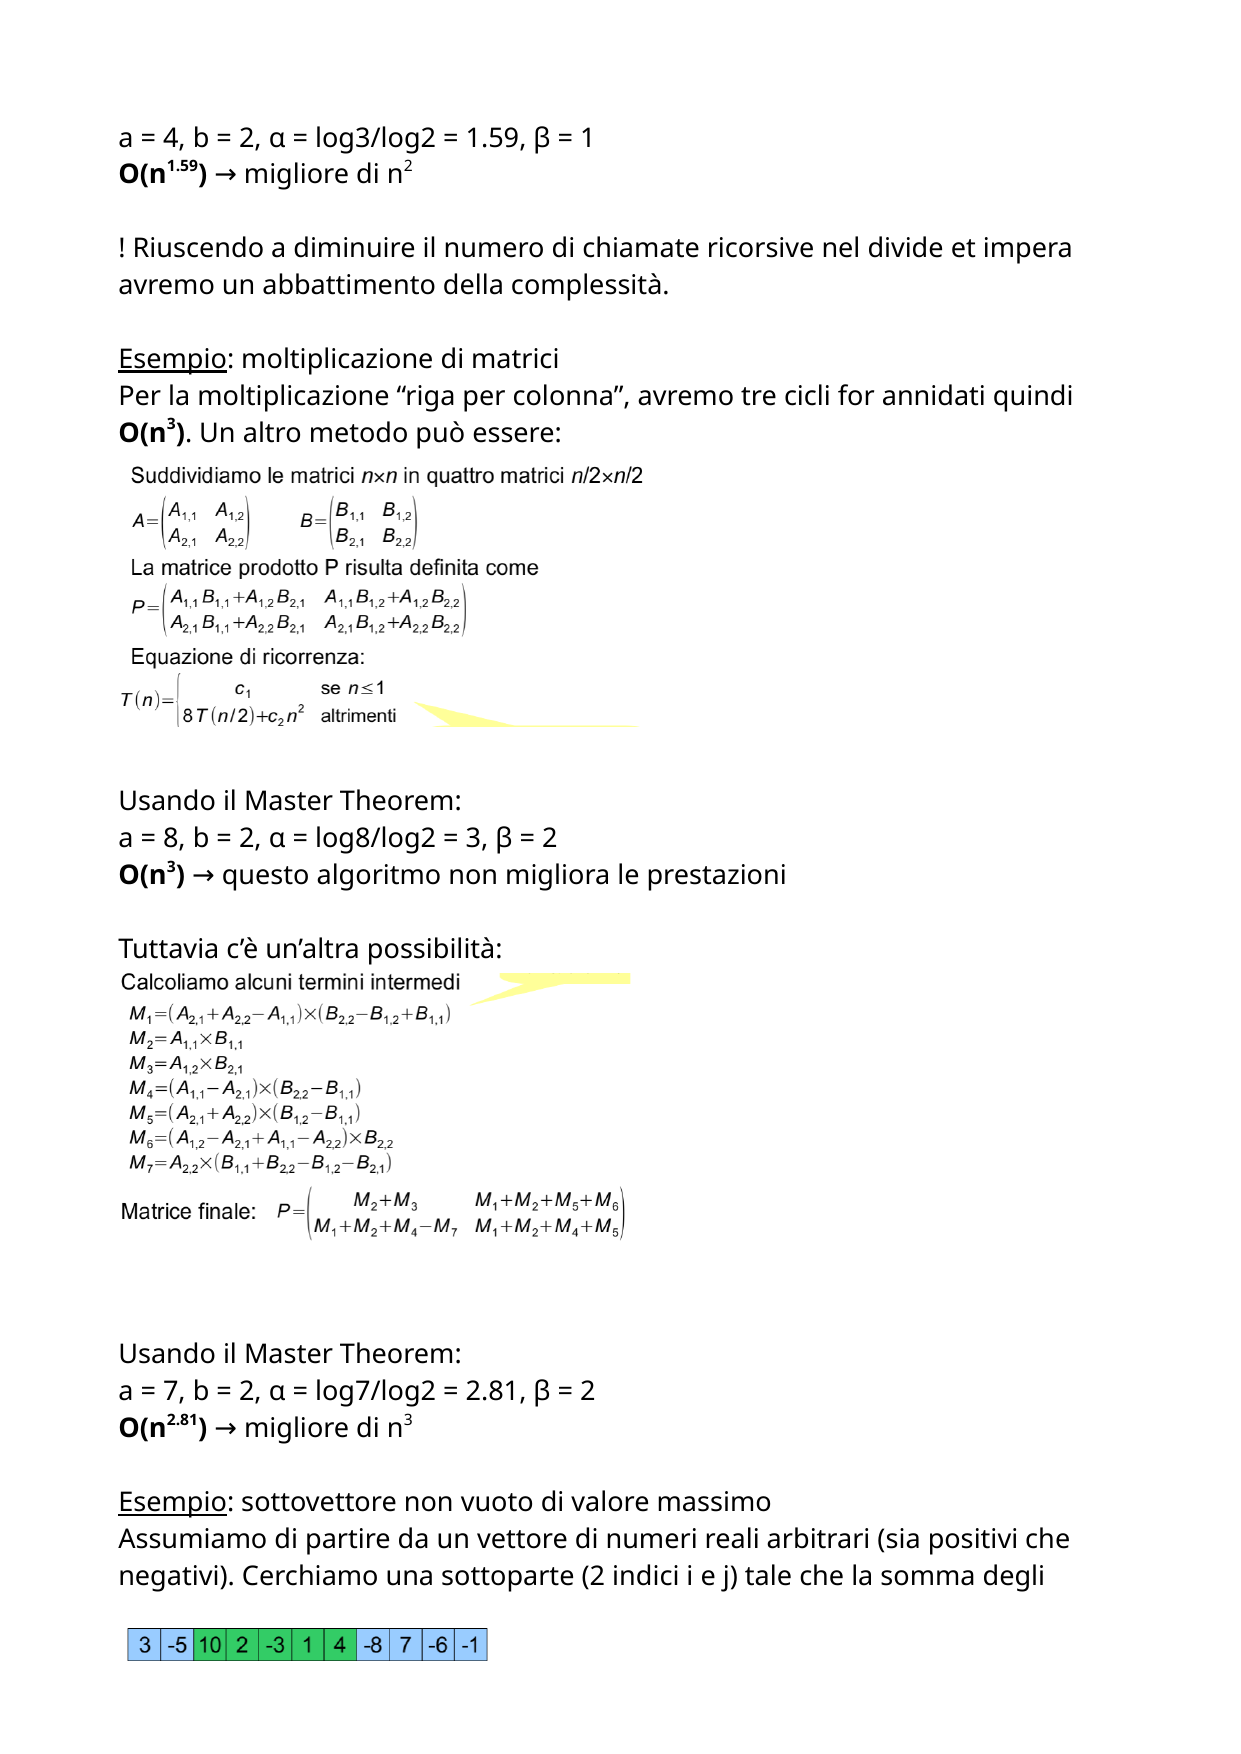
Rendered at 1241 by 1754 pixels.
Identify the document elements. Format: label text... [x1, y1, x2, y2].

picture [120, 462, 650, 727]
text O(n2.81) → migliore di n3 [118, 1409, 1122, 1446]
picture [116, 973, 631, 1242]
text a = 4, b = 2, α = log3/log2 = 1.59, β = 1 [118, 118, 1122, 155]
text a = 7, b = 2, α = log7/log2 = 2.81, β = 2 [118, 1372, 1122, 1409]
text Esempio: moltiplicazione di matrici [118, 339, 1122, 376]
text Assumiamo di partire da un vettore di numeri reali arbitrari (sia positivi che negativi). Cerchiamo una sottoparte (2 indici i e j) tale che la somma degli [118, 1519, 1122, 1593]
text Esempio: sottovettore non vuoto di valore massimo [118, 1482, 1122, 1519]
text Usando il Master Theorem: [118, 1335, 1122, 1372]
text Per la moltiplicazione “riga per colonna”, avremo tre cicli for annidati quindi O(n3). Un altro metodo può essere: [118, 376, 1122, 450]
picture [127, 1621, 491, 1668]
text O(n3) → questo algoritmo non migliora le prestazioni [118, 856, 1122, 892]
text O(n1.59) → migliore di n2 [118, 155, 1122, 192]
text Usando il Master Theorem: [118, 782, 1122, 819]
text Tuttavia c’è un’altra possibilità: [118, 929, 1122, 966]
text ! Riuscendo a diminuire il numero di chiamate ricorsive nel divide et impera avremo un abbattimento della complessità. [118, 229, 1122, 302]
text a = 8, b = 2, α = log8/log2 = 3, β = 2 [118, 819, 1122, 856]
